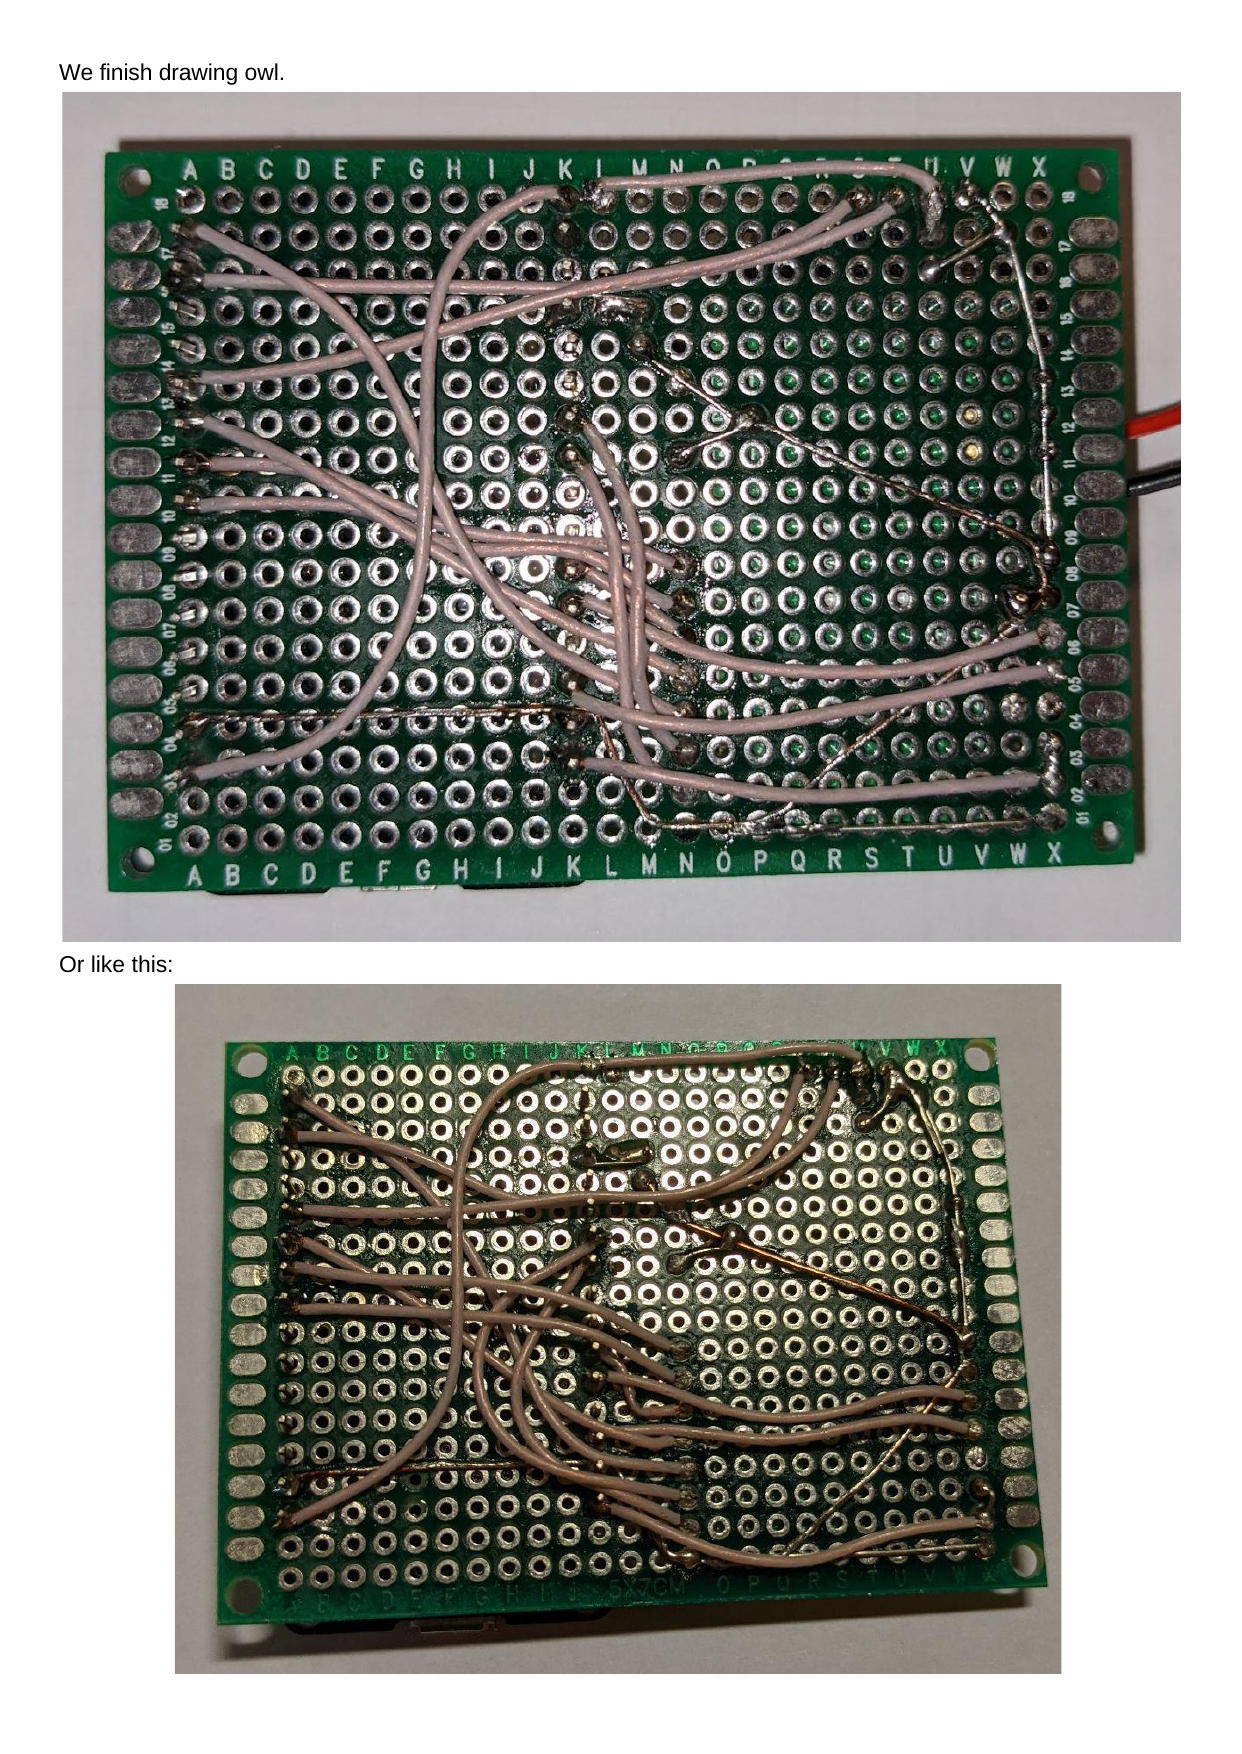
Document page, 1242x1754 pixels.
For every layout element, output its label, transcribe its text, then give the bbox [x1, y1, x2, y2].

picture [62, 92, 1181, 942]
text Or like this: [59, 100, 1196, 978]
picture [174, 984, 1062, 1674]
text We finish drawing owl. [59, 59, 1196, 85]
